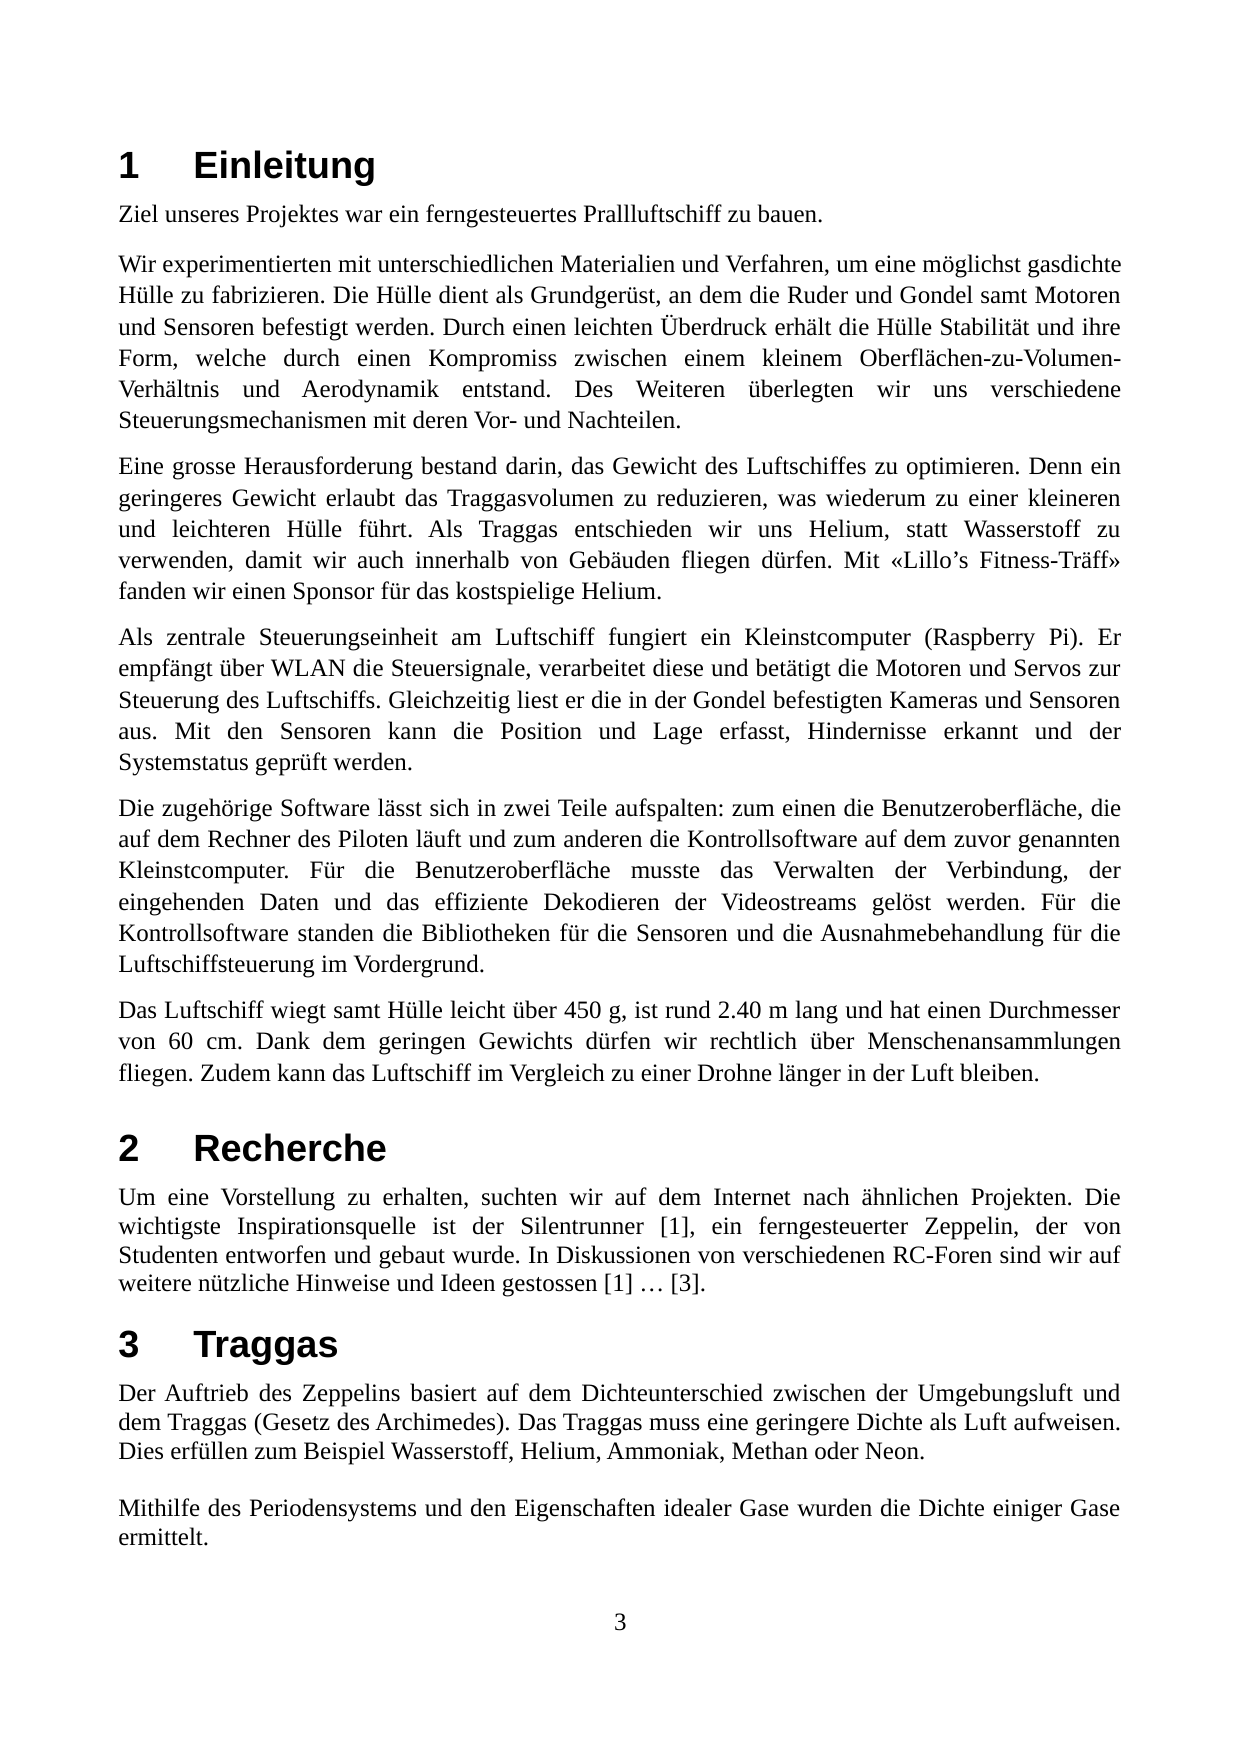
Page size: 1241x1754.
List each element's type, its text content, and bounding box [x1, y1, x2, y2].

text Das Luftschiff wiegt samt Hülle leicht über 450 g, ist rund 2.40 m lang und hat einen Durchmesser von 60 cm. Dank dem geringen Gewichts dürfen wir rechtlich über Menschenansammlungen fliegen. Zudem kann das Luftschiff im Vergleich zu einer Drohne länger in der Luft bleiben. [118, 993, 1122, 1086]
text Die zugehörige Software lässt sich in zwei Teile aufspalten: zum einen die Benutzeroberfläche, die auf dem Rechner des Piloten läuft und zum anderen die Kontrollsoftware auf dem zuvor genannten Kleinstcomputer. Für die Benutzeroberfläche musste das Verwalten der Verbindung, der eingehenden Daten und das effiziente Dekodieren der Videostreams gelöst werden. Für die Kontrollsoftware standen die Bibliotheken für die Sensoren und die Ausnahmebehandlung für die Luftschiffsteuerung im Vordergrund. [118, 791, 1122, 978]
text Als zentrale Steuerungseinheit am Luftschiff fungiert ein Kleinstcomputer (Raspberry Pi). Er empfängt über WLAN die Steuersignale, verarbeitet diese und betätigt die Motoren und Servos zur Steuerung des Luftschiffs. Gleichzeitig liest er die in der Gondel befestigten Kameras und Sensoren aus. Mit den Sensoren kann die Position und Lage erfasst, Hindernisse erkannt und der Systemstatus geprüft werden. [118, 620, 1122, 776]
text Eine grosse Herausforderung bestand darin, das Gewicht des Luftschiffes zu optimieren. Denn ein geringeres Gewicht erlaubt das Traggasvolumen zu reduzieren, was wiederum zu einer kleineren und leichteren Hülle führt. Als Traggas entschieden wir uns Helium, statt Wasserstoff zu verwenden, damit wir auch innerhalb von Gebäuden fliegen dürfen. Mit «Lillo’s Fitness-Träff» fanden wir einen Sponsor für das kostspielige Helium. [118, 449, 1122, 605]
text Der Auftrieb des Zeppelins basiert auf dem Dichteunterschied zwischen der Umgebungsluft und dem Traggas (Gesetz des Archimedes). Das Traggas muss eine geringere Dichte als Luft aufweisen. Dies erfüllen zum Beispiel Wasserstoff, Helium, Ammoniak, Methan oder Neon. [118, 1378, 1122, 1464]
text Ziel unseres Projektes war ein ferngesteuertes Prallluftschiff zu bauen. [118, 199, 1122, 228]
subtitle Recherche [118, 1126, 1122, 1170]
subtitle Traggas [118, 1322, 1122, 1366]
text Mithilfe des Periodensystems und den Eigenschaften idealer Gase wurden die Dichte einiger Gase ermittelt. [118, 1493, 1122, 1551]
subtitle Einleitung [118, 143, 1122, 187]
text Um eine Vorstellung zu erhalten, suchten wir auf dem Internet nach ähnlichen Projekten. Die wichtigste Inspirationsquelle ist der Silentrunner [1], ein ferngesteuerter Zeppelin, der von Studenten entworfen und gebaut wurde. In Diskussionen von verschiedenen RC-Foren sind wir auf weitere nützliche Hinweise und Ideen gestossen [1] … [3]. [118, 1182, 1122, 1297]
text Wir experimentierten mit unterschiedlichen Materialien und Verfahren, um eine möglichst gasdichte Hülle zu fabrizieren. Die Hülle dient als Grundgerüst, an dem die Ruder und Gondel samt Motoren und Sensoren befestigt werden. Durch einen leichten Überdruck erhält die Hülle Stabilität und ihre Form, welche durch einen Kompromiss zwischen einem kleinem Oberflächen-zu-Volumen-Verhältnis und Aerodynamik entstand. Des Weiteren überlegten wir uns verschiedene Steuerungsmechanismen mit deren Vor- und Nachteilen. [118, 247, 1122, 434]
